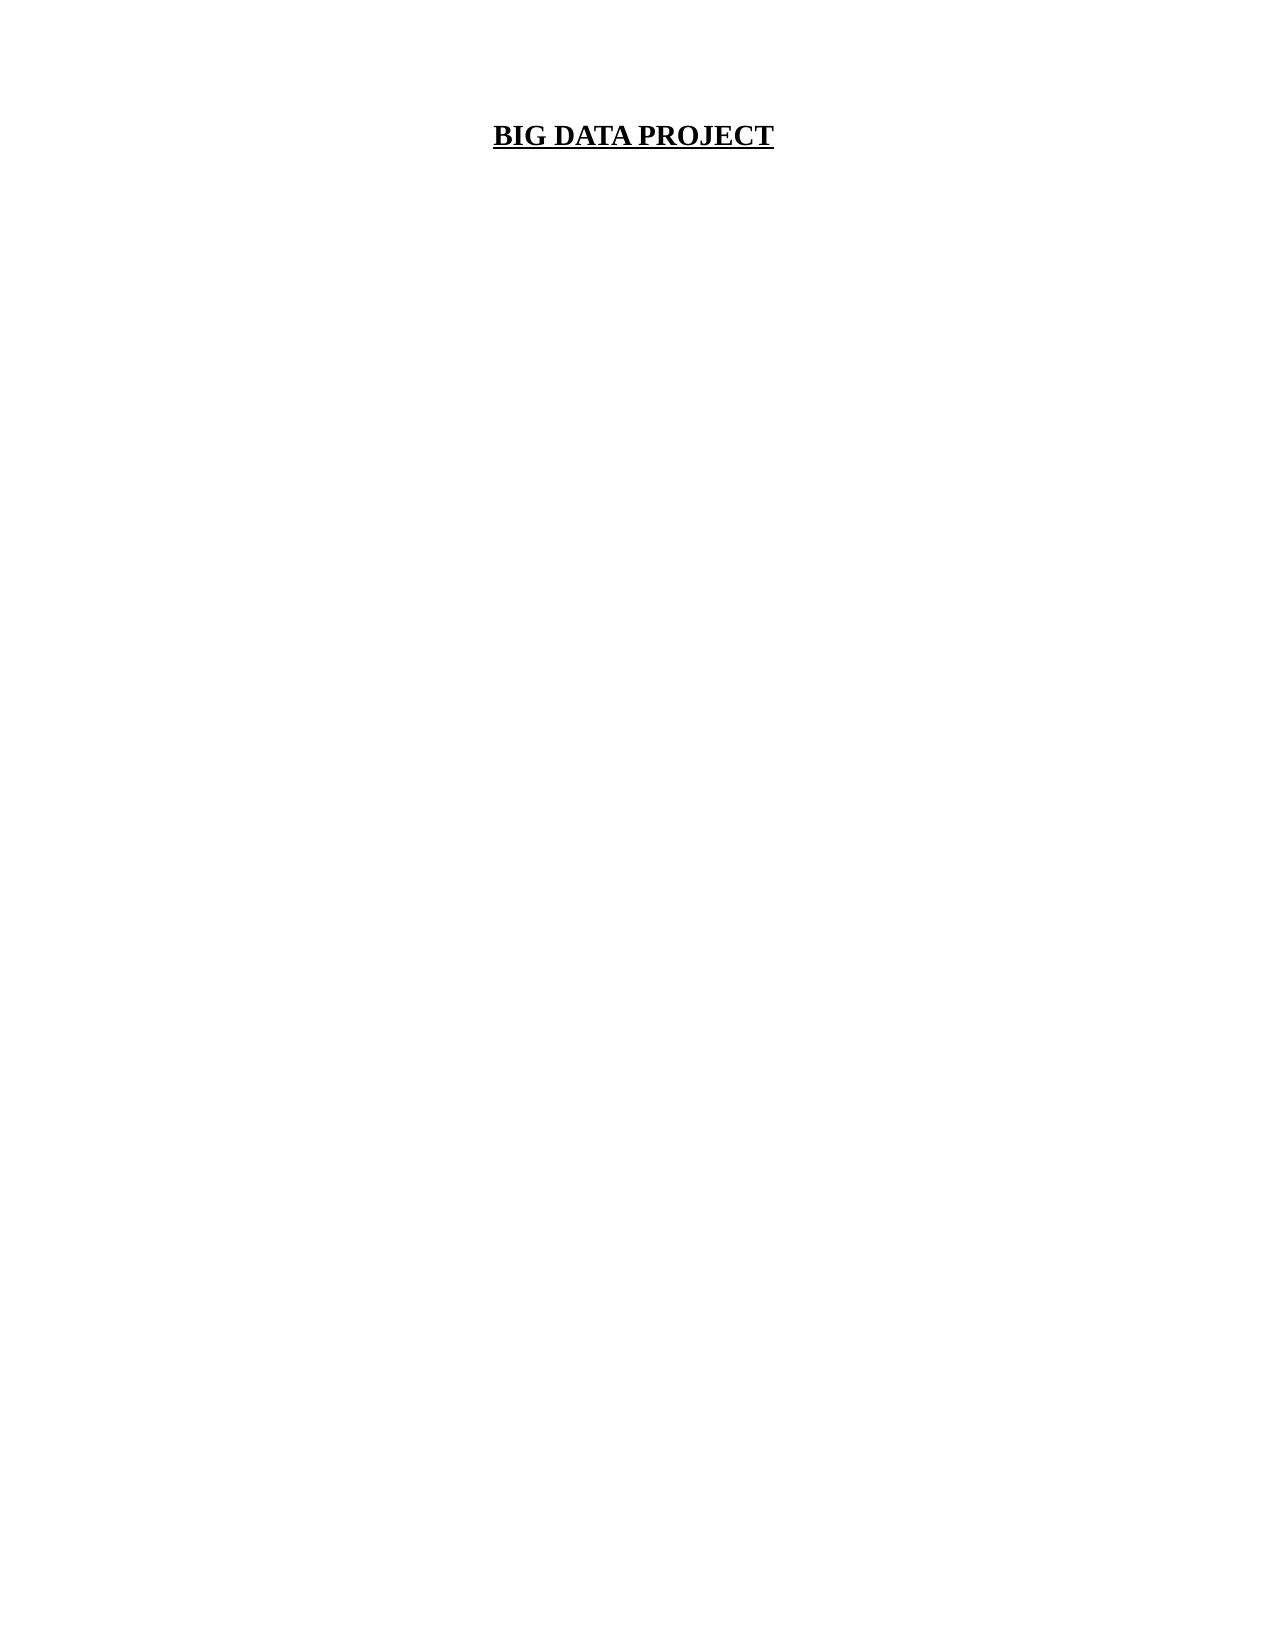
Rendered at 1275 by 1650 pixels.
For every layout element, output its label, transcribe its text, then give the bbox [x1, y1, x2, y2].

text BIG DATA PROJECT [118, 118, 1157, 152]
